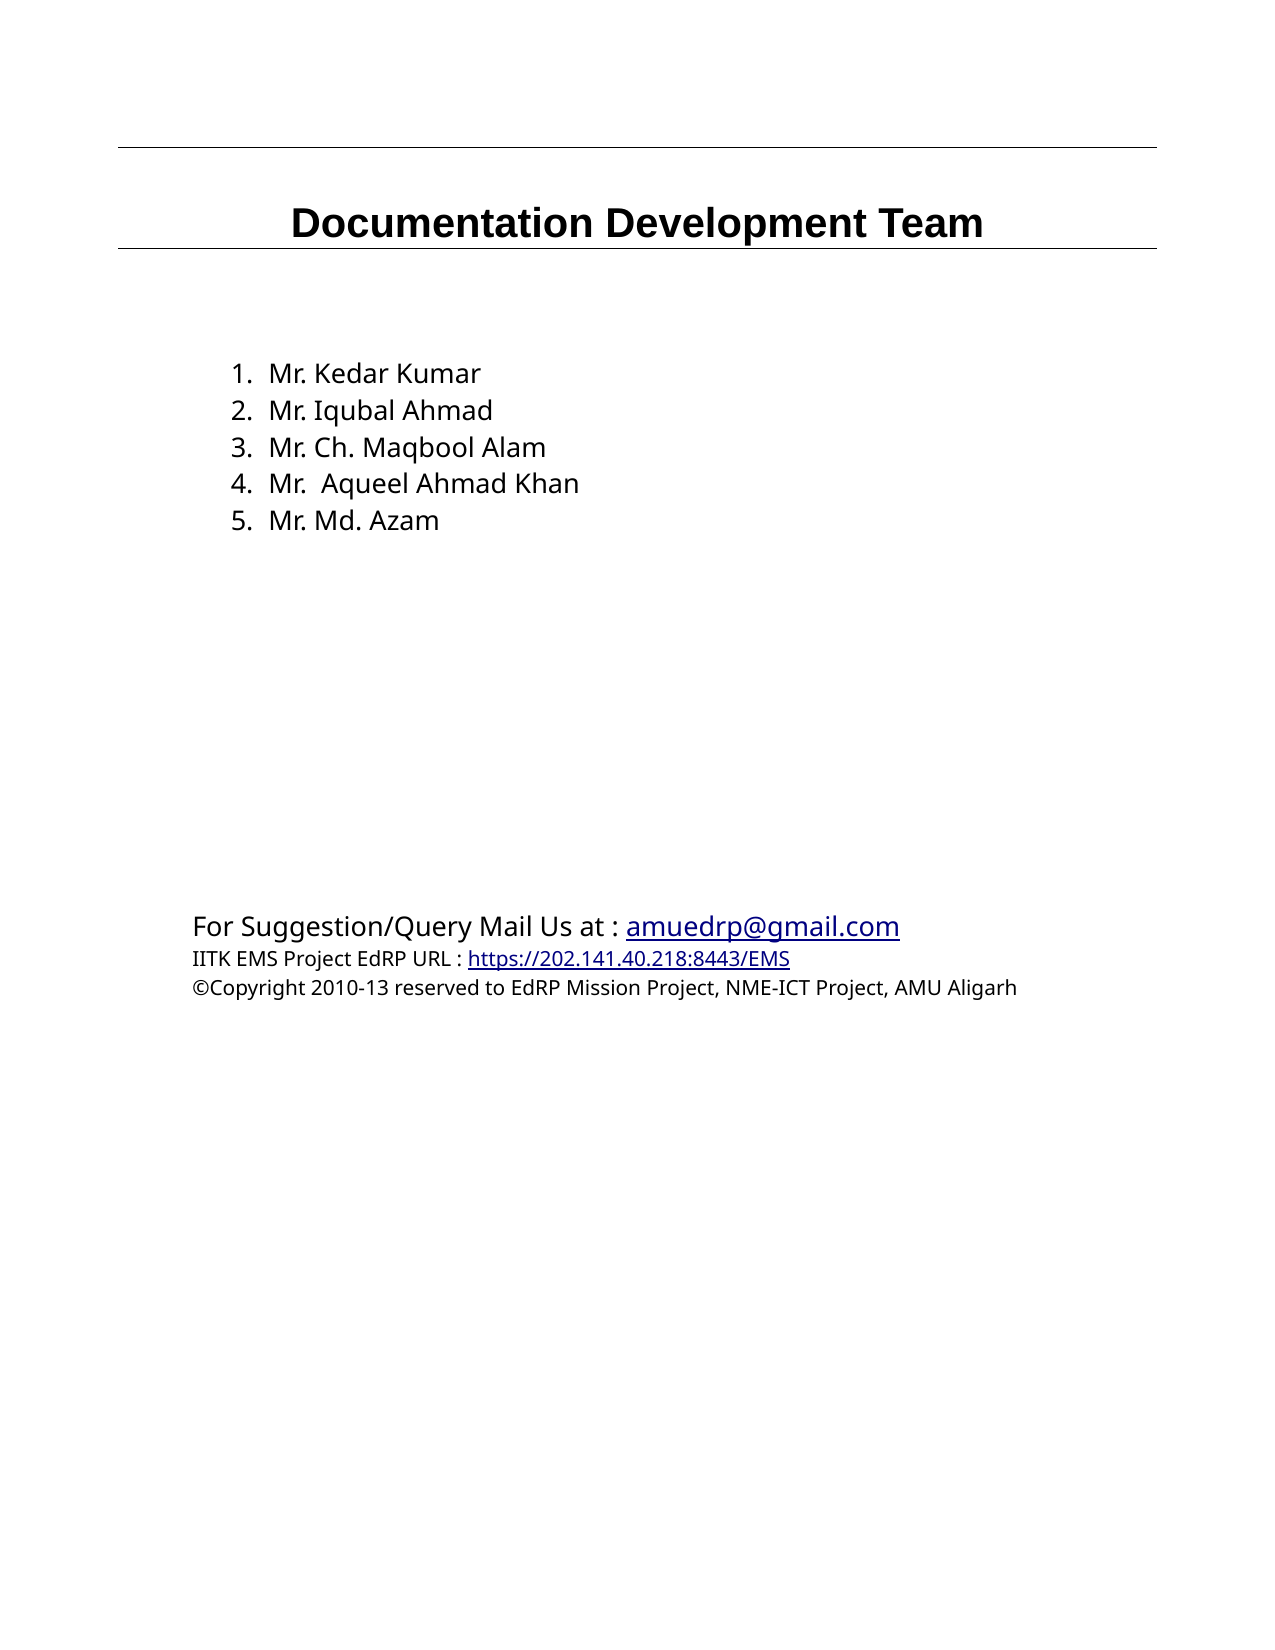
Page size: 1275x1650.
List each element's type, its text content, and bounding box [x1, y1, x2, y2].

list Mr. Aqueel Ahmad Khan [231, 465, 1157, 502]
list Mr. Md. Azam [231, 502, 1157, 539]
text ©Copyright 2010-13 reserved to EdRP Mission Project, NME-ICT Project, AMU Aligarh [118, 973, 1157, 1001]
text Documentation Development Team [118, 195, 1157, 248]
text IITK EMS Project EdRP URL : https://202.141.40.218:8443/EMS [118, 944, 1157, 973]
list Mr. Ch. Maqbool Alam [231, 428, 1157, 465]
list Mr. Kedar Kumar [231, 354, 1157, 391]
text For Suggestion/Query Mail Us at : amuedrp@gmail.com [118, 907, 1157, 944]
list Mr. Iqubal Ahmad [231, 391, 1157, 428]
